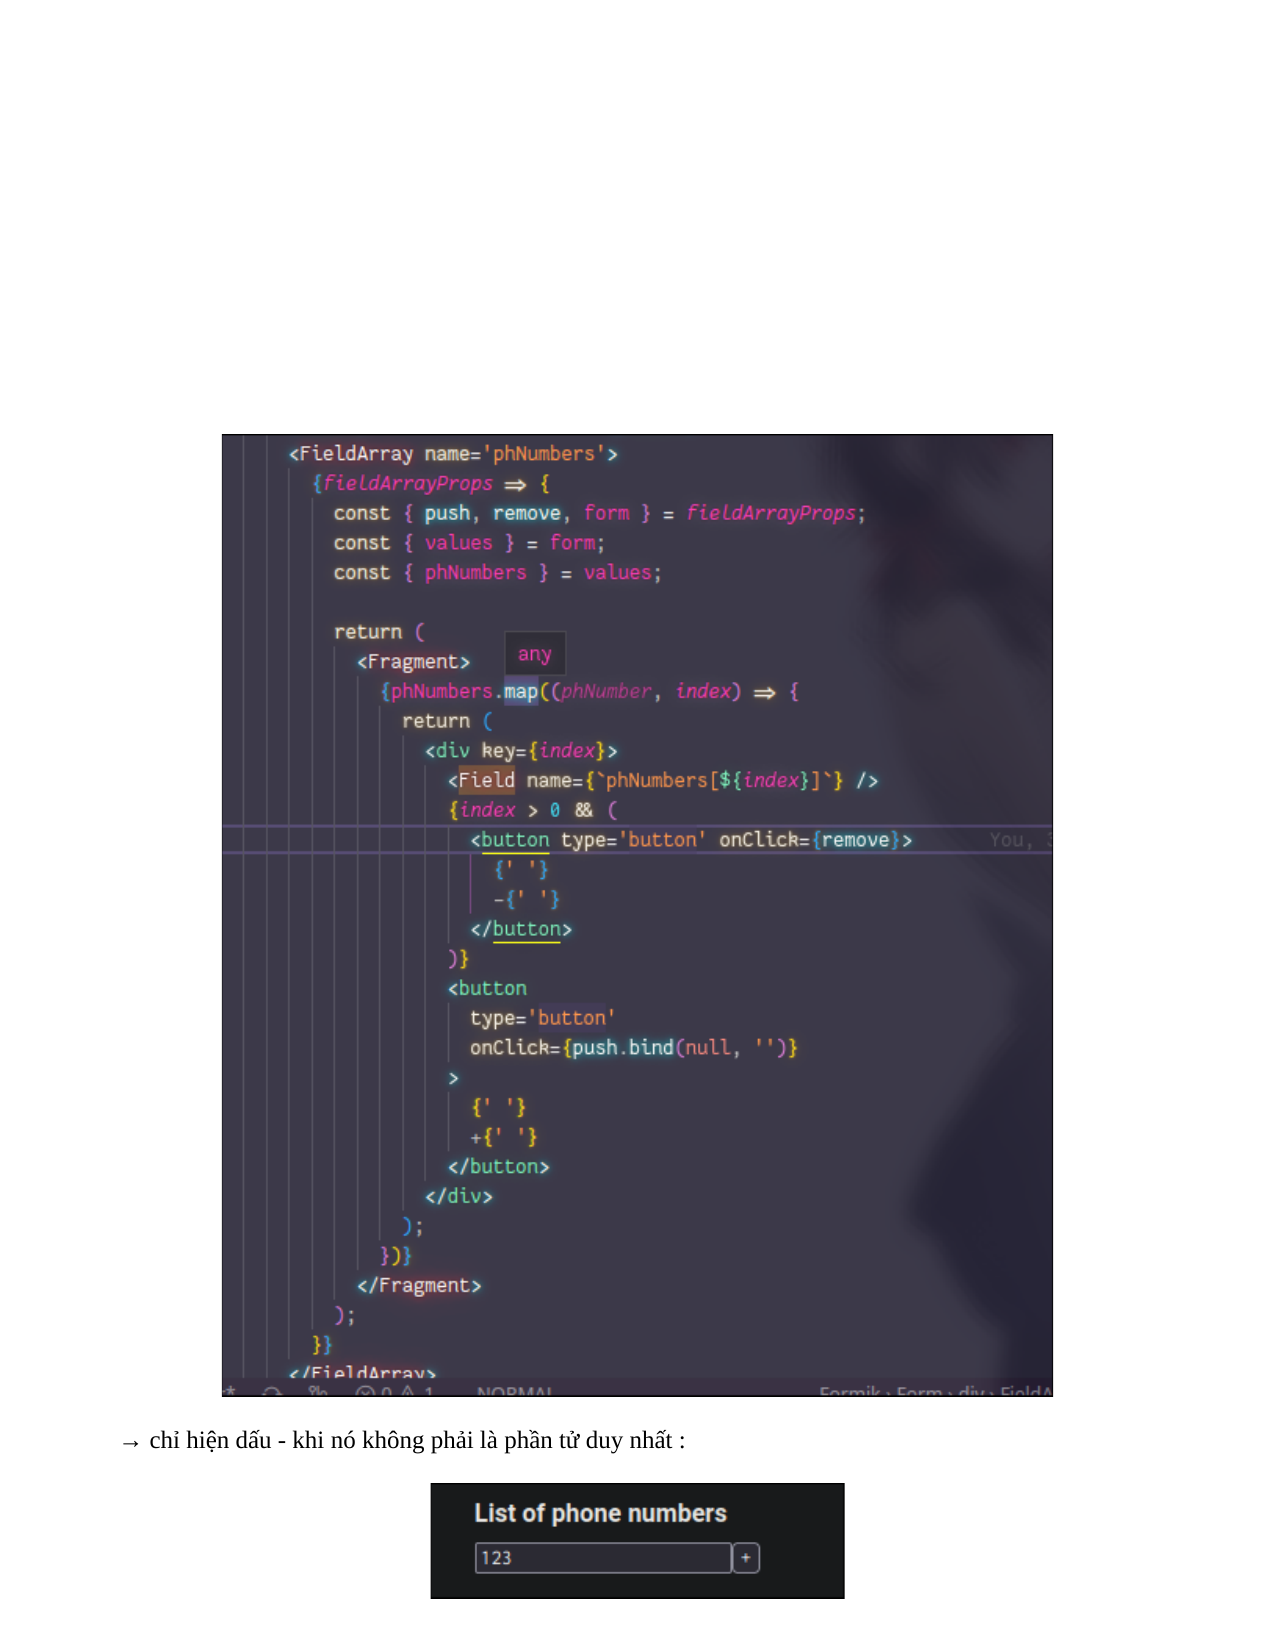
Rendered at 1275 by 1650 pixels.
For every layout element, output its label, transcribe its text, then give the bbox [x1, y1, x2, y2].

text → chỉ hiện dấu - khi nó không phải là phần tử duy nhất : [118, 1426, 1157, 1454]
picture [221, 434, 1054, 1397]
picture [430, 1483, 845, 1599]
